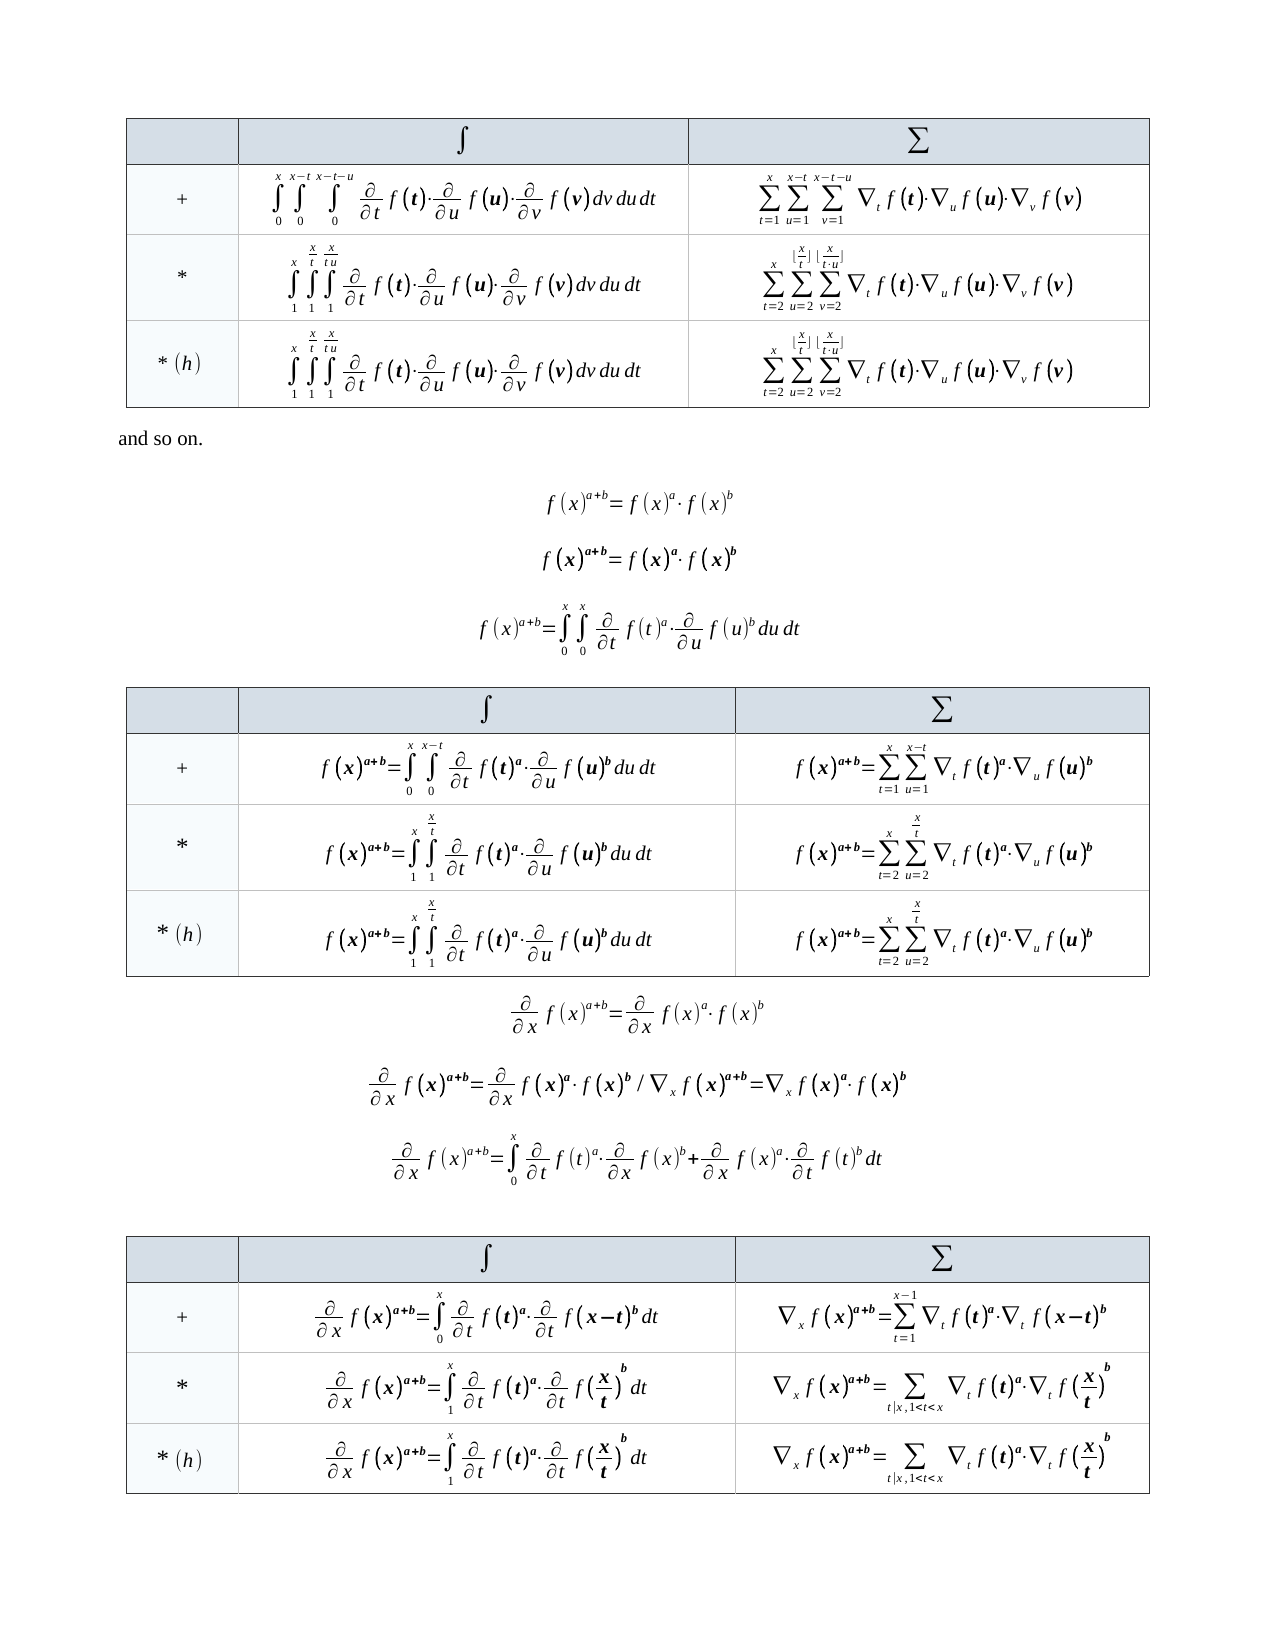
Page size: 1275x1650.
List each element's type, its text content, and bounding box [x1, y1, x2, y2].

table_cell [736, 1424, 1149, 1493]
table_cell + [127, 1283, 238, 1352]
table_cell [239, 734, 735, 803]
table_cell [736, 1353, 1149, 1423]
table_cell [239, 165, 688, 234]
table_cell [689, 235, 1149, 320]
table_cell + [127, 734, 238, 803]
table_cell [689, 321, 1149, 407]
table_cell * [127, 235, 238, 320]
table_header [127, 1237, 238, 1282]
table_cell [689, 165, 1149, 234]
table_cell [239, 805, 735, 889]
table_header [127, 119, 238, 164]
text / [118, 1067, 1157, 1110]
table_cell * [127, 1353, 238, 1423]
table_cell [239, 891, 735, 976]
table_header [239, 688, 735, 733]
table_cell [239, 321, 688, 407]
table_cell [736, 1283, 1149, 1352]
table_cell [736, 891, 1149, 976]
table_header [127, 688, 238, 733]
table_cell * [127, 891, 238, 976]
table_cell [736, 734, 1149, 803]
table_cell * [127, 1424, 238, 1493]
table_cell [239, 1424, 735, 1493]
table_header [736, 688, 1149, 733]
table_header [689, 119, 1149, 164]
table_cell [736, 805, 1149, 889]
text and so on. [118, 426, 1157, 450]
table_header [239, 119, 688, 164]
table_header [736, 1237, 1149, 1282]
table_cell [239, 1283, 735, 1352]
table_cell * [127, 805, 238, 889]
table_cell * [127, 321, 238, 407]
table_cell [239, 235, 688, 320]
table_header [239, 1237, 735, 1282]
table_cell [239, 1353, 735, 1423]
table_cell + [127, 165, 238, 234]
